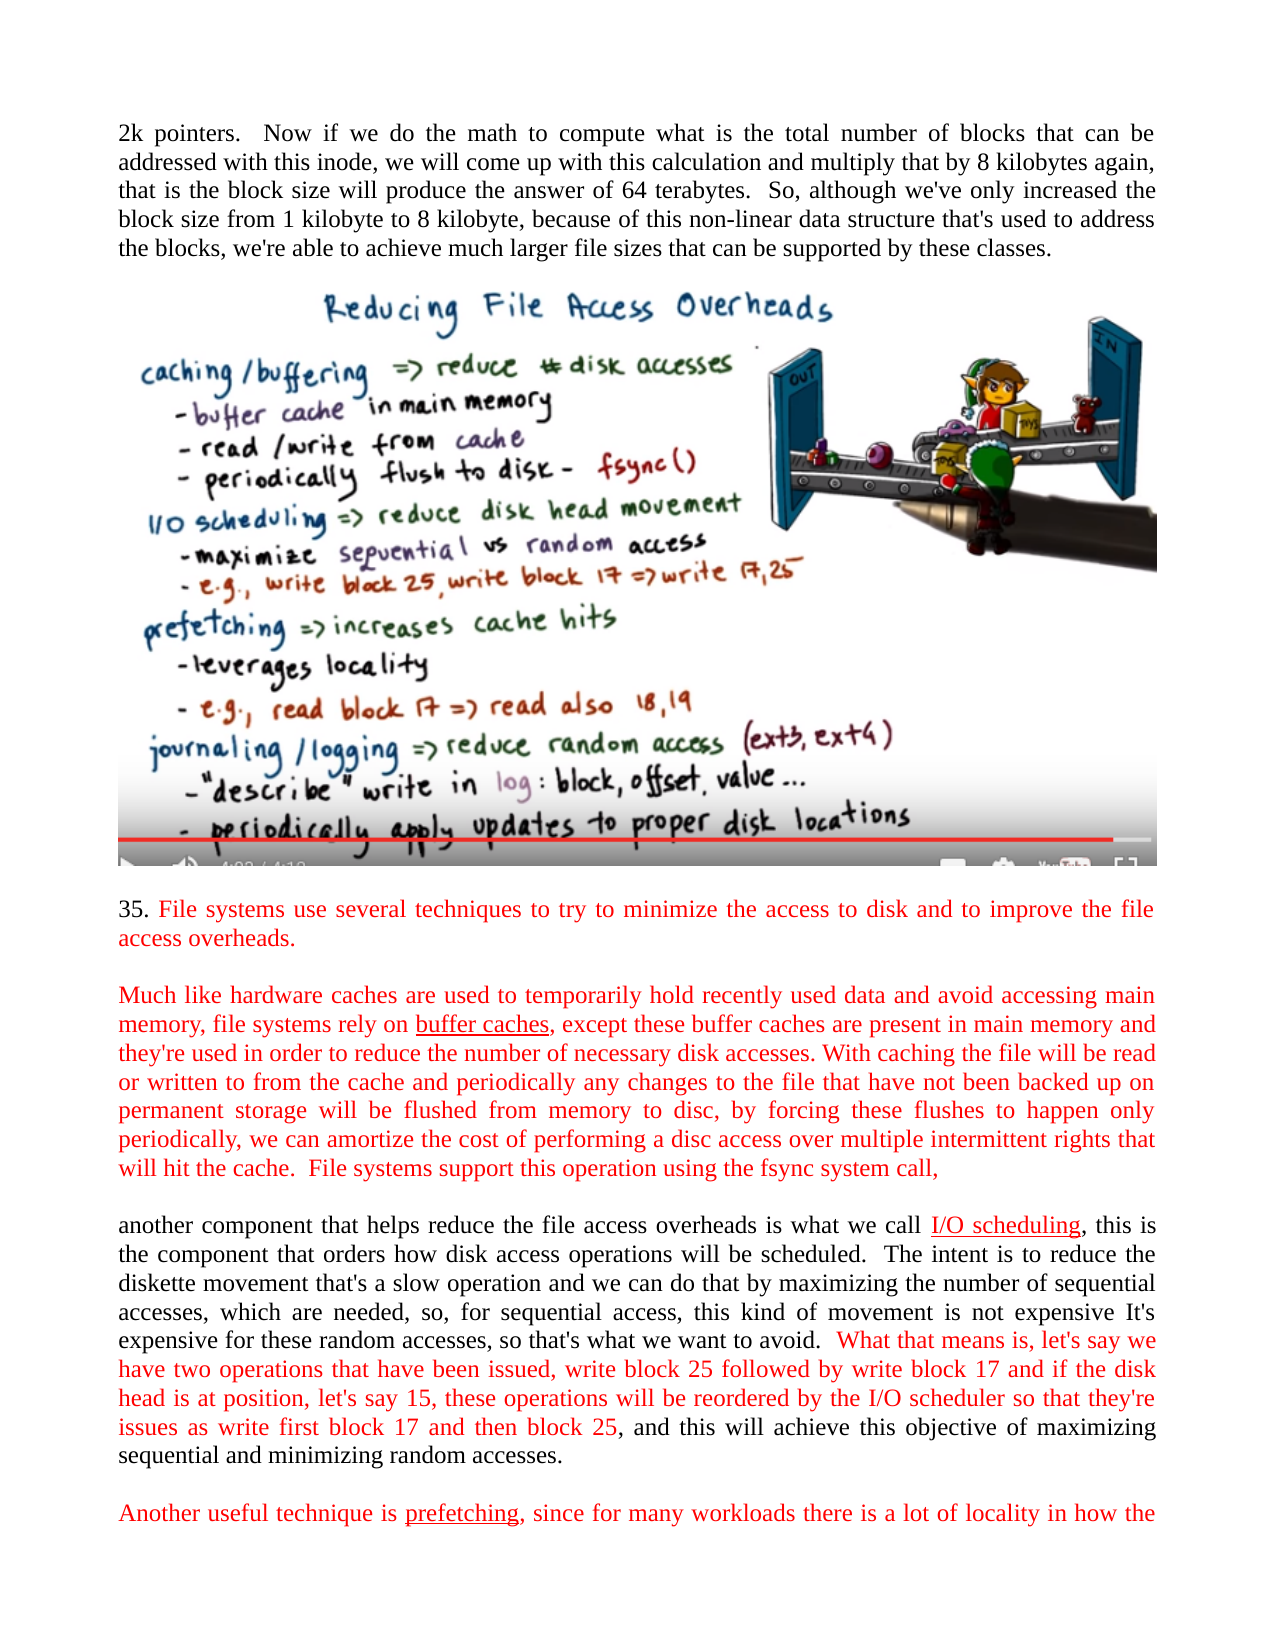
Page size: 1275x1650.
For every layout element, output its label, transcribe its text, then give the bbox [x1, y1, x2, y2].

text Much like hardware caches are used to temporarily hold recently used data and avoid accessing main memory, file systems rely on buffer caches, except these buffer caches are present in main memory and they're used in order to reduce the number of necessary disk accesses. With caching the file will be read or written to from the cache and periodically any changes to the file that have not been backed up on permanent storage will be flushed from memory to disc, by forcing these flushes to happen only periodically, we can amortize the cost of performing a disc access over multiple intermittent rights that will hit the cache. File systems support this operation using the fsync system call, [118, 981, 1157, 1182]
text Another useful technique is prefetching, since for many workloads there is a lot of locality in how the [118, 1498, 1157, 1527]
picture [118, 290, 1157, 866]
text another component that helps reduce the file access overheads is what we call I/O scheduling, this is the component that orders how disk access operations will be scheduled. The intent is to reduce the diskette movement that's a slow operation and we can do that by maximizing the number of sequential accesses, which are needed, so, for sequential access, this kind of movement is not expensive It's expensive for these random accesses, so that's what we want to avoid. What that means is, let's say we have two operations that have been issued, write block 25 followed by write block 17 and if the disk head is at position, let's say 15, these operations will be reordered by the I/O scheduler so that they're issues as write first block 17 and then block 25, and this will achieve this objective of maximizing sequential and minimizing random accesses. [118, 1211, 1157, 1469]
text 2k pointers. Now if we do the math to compute what is the total number of blocks that can be addressed with this inode, we will come up with this calculation and multiply that by 8 kilobytes again, that is the block size will produce the answer of 64 terabytes. So, although we've only increased the block size from 1 kilobyte to 8 kilobyte, because of this non-linear data structure that's used to address the blocks, we're able to achieve much larger file sizes that can be supported by these classes. [118, 118, 1157, 262]
text 35. File systems use several techniques to try to minimize the access to disk and to improve the file access overheads. [118, 894, 1157, 952]
